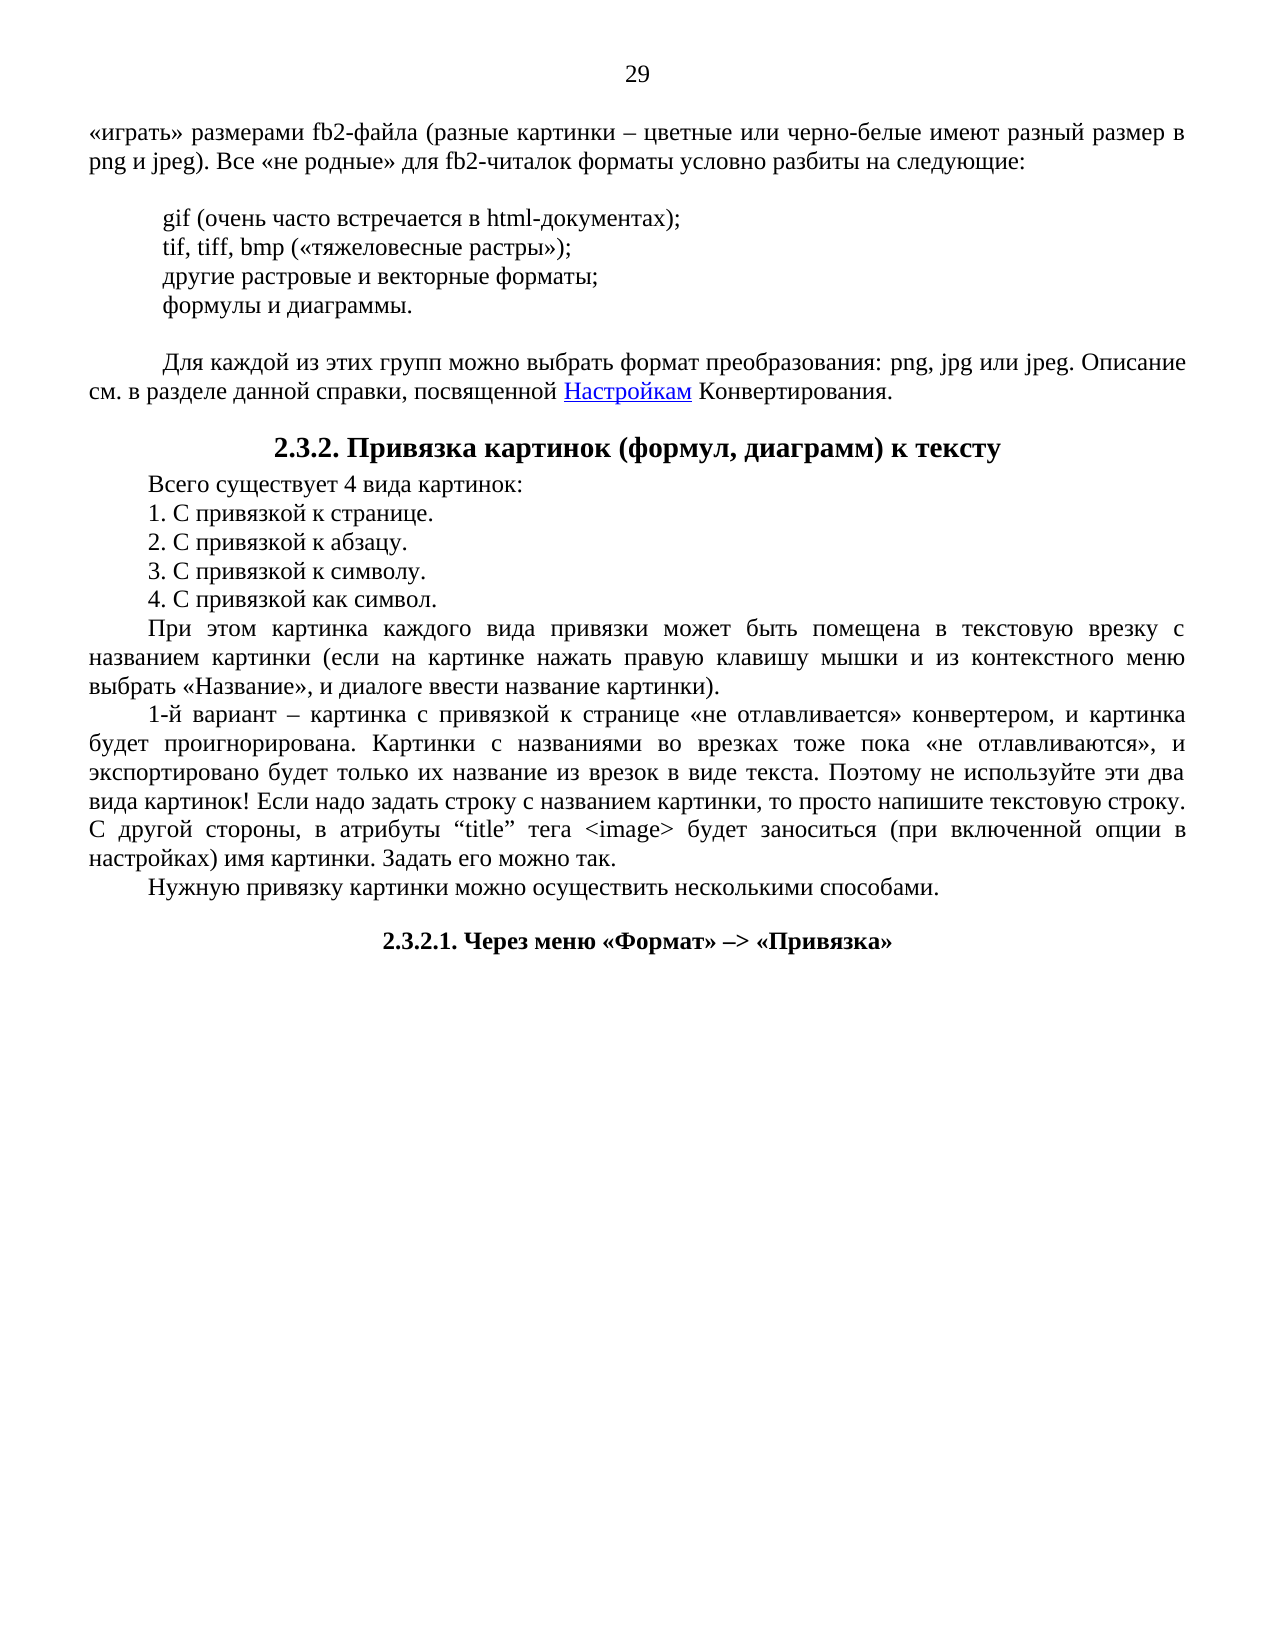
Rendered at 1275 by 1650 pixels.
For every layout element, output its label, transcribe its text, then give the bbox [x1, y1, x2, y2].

text формулы и диаграммы. [89, 290, 1186, 318]
text 2. С привязкой к абзацу. [89, 527, 1186, 556]
subtitle 2.3.2. Привязка картинок (формул, диаграмм) к тексту [89, 430, 1186, 463]
text «играть» размерами fb2-файла (разные картинки – цветные или черно-белые имеют разный размер в png и jpeg). Все «не родные» для fb2-читалок форматы условно разбиты на следующие: [89, 117, 1186, 175]
text Нужную привязку картинки можно осуществить несколькими способами. [89, 872, 1186, 901]
text При этом картинка каждого вида привязки может быть помещена в текстовую врезку с названием картинки (если на картинке нажать правую клавишу мышки и из контекстного меню выбрать «Название», и диалоге ввести название картинки). [89, 613, 1186, 699]
text 3. С привязкой к символу. [89, 556, 1186, 584]
subtitle 2.3.2.1. Через меню «Формат» –> «Привязка» [89, 926, 1186, 954]
text другие растровые и векторные форматы; [89, 261, 1186, 290]
text 1. С привязкой к странице. [89, 498, 1186, 527]
text 1-й вариант – картинка с привязкой к странице «не отлавливается» конвертером, и картинка будет проигнорирована. Картинки с названиями во врезках тоже пока «не отлавливаются», и экспортировано будет только их название из врезок в виде текста. Поэтому не используйте эти два вида картинок! Если надо задать строку с названием картинки, то просто напишите текстовую строку. С другой стороны, в атрибуты “title” тега <image> будет заноситься (при включенной опции в настройках) имя картинки. Задать его можно так. [89, 699, 1186, 872]
text tif, tiff, bmp («тяжеловесные растры»); [89, 232, 1186, 261]
text gif (очень часто встречается в html-документах); [89, 203, 1186, 232]
text 4. С привязкой как символ. [89, 584, 1186, 613]
text Для каждой из этих групп можно выбрать формат преобразования: png, jpg или jpeg. Описание см. в разделе данной справки, посвященной Настройкам Конвертирования. [89, 347, 1186, 405]
text Всего существует 4 вида картинок: [89, 469, 1186, 498]
